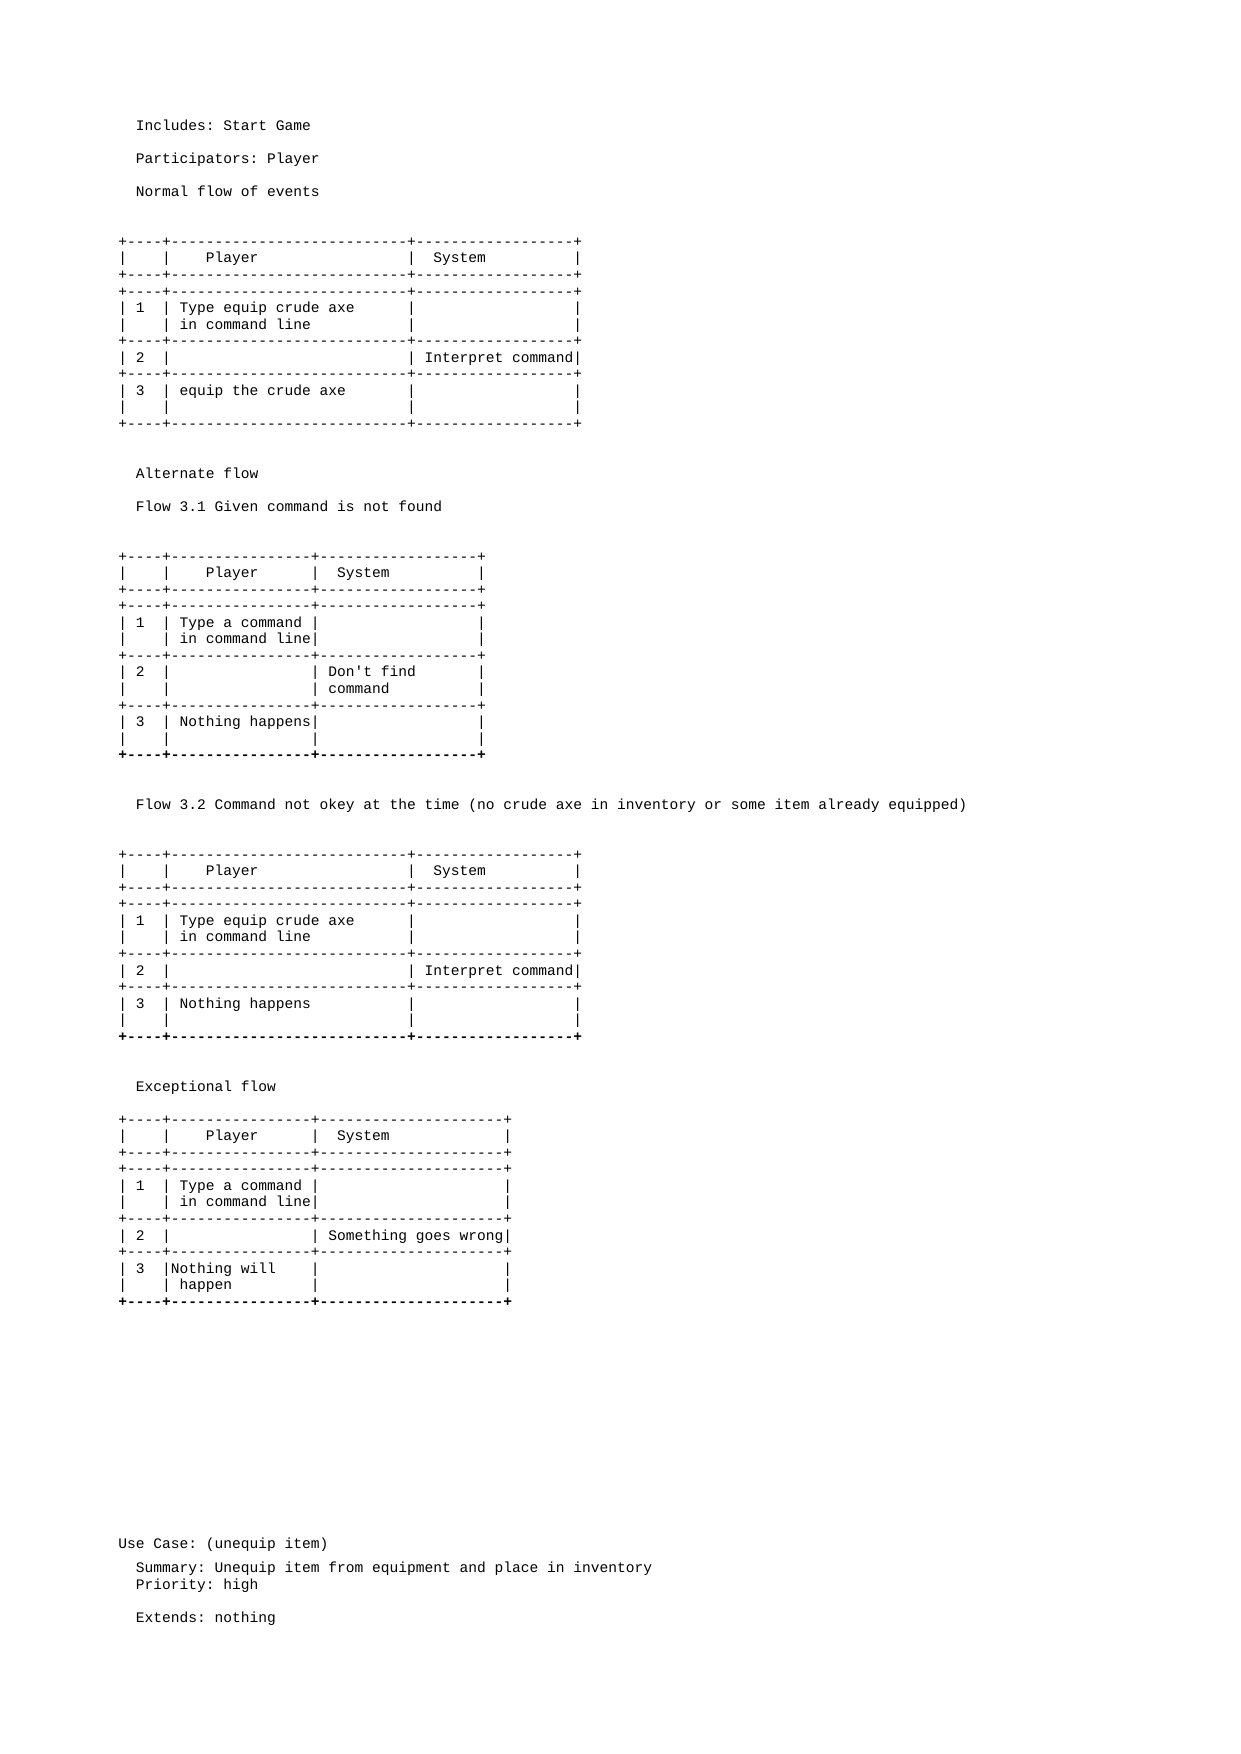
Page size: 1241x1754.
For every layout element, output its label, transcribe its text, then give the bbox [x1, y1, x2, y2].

text +----+---------------------------+------------------+ [118, 416, 1122, 433]
text +----+----------------+------------------+ [118, 747, 1122, 764]
text +----+---------------------------+------------------+ [118, 897, 1122, 913]
text Participators: Player [118, 151, 1122, 168]
text +----+----------------+---------------------+ [118, 1211, 1122, 1228]
text +----+----------------+---------------------+ [118, 1112, 1122, 1128]
text Exceptional flow [118, 1079, 1122, 1095]
text | | in command line | | [118, 317, 1122, 333]
text | 2 | | Don't find | [118, 665, 1122, 681]
text +----+---------------------------+------------------+ [118, 880, 1122, 897]
text +----+----------------+---------------------+ [118, 1244, 1122, 1261]
text Extends: nothing [118, 1610, 1122, 1627]
text | | Player | System | [118, 863, 1122, 880]
text | 3 |Nothing will | | [118, 1261, 1122, 1277]
text | 1 | Type a command | | [118, 1178, 1122, 1195]
text Alternate flow [118, 466, 1122, 482]
text | | | | [118, 1012, 1122, 1029]
text Use Case: (unequip item) [118, 1536, 1122, 1552]
text Normal flow of events [118, 184, 1122, 201]
text | 1 | Type equip crude axe | | [118, 300, 1122, 317]
text | | in command line | | [118, 930, 1122, 946]
text | 2 | | Interpret command| [118, 963, 1122, 979]
text +----+---------------------------+------------------+ [118, 1029, 1122, 1046]
text +----+----------------+------------------+ [118, 582, 1122, 598]
text | 2 | | Interpret command| [118, 350, 1122, 367]
text | | | command | [118, 681, 1122, 698]
text | | in command line| | [118, 632, 1122, 648]
text | 3 | equip the crude axe | | [118, 383, 1122, 400]
text +----+---------------------------+------------------+ [118, 847, 1122, 863]
text +----+---------------------------+------------------+ [118, 333, 1122, 350]
text | 1 | Type a command | | [118, 615, 1122, 632]
text | 3 | Nothing happens| | [118, 714, 1122, 731]
text | | Player | System | [118, 565, 1122, 582]
text +----+----------------+---------------------+ [118, 1145, 1122, 1162]
text +----+---------------------------+------------------+ [118, 979, 1122, 996]
text | 2 | | Something goes wrong| [118, 1228, 1122, 1244]
text +----+----------------+------------------+ [118, 549, 1122, 565]
text Includes: Start Game [118, 118, 1122, 135]
text | 1 | Type equip crude axe | | [118, 913, 1122, 930]
text | | Player | System | [118, 1128, 1122, 1145]
text +----+---------------------------+------------------+ [118, 234, 1122, 251]
text Priority: high [118, 1577, 1122, 1594]
text Flow 3.1 Given command is not found [118, 499, 1122, 516]
text +----+----------------+---------------------+ [118, 1294, 1122, 1311]
text +----+----------------+------------------+ [118, 648, 1122, 665]
text +----+----------------+---------------------+ [118, 1162, 1122, 1178]
text | | happen | | [118, 1277, 1122, 1294]
text +----+---------------------------+------------------+ [118, 367, 1122, 383]
text | | | | [118, 731, 1122, 747]
text Flow 3.2 Command not okey at the time (no crude axe in inventory or some item already equipped) [118, 797, 1122, 814]
text +----+---------------------------+------------------+ [118, 267, 1122, 284]
text +----+---------------------------+------------------+ [118, 284, 1122, 300]
text +----+----------------+------------------+ [118, 698, 1122, 714]
text | | in command line| | [118, 1195, 1122, 1211]
text | | | | [118, 400, 1122, 416]
text +----+---------------------------+------------------+ [118, 946, 1122, 963]
text | 3 | Nothing happens | | [118, 996, 1122, 1012]
text Summary: Unequip item from equipment and place in inventory [118, 1561, 1122, 1577]
text | | Player | System | [118, 251, 1122, 267]
text +----+----------------+------------------+ [118, 598, 1122, 615]
